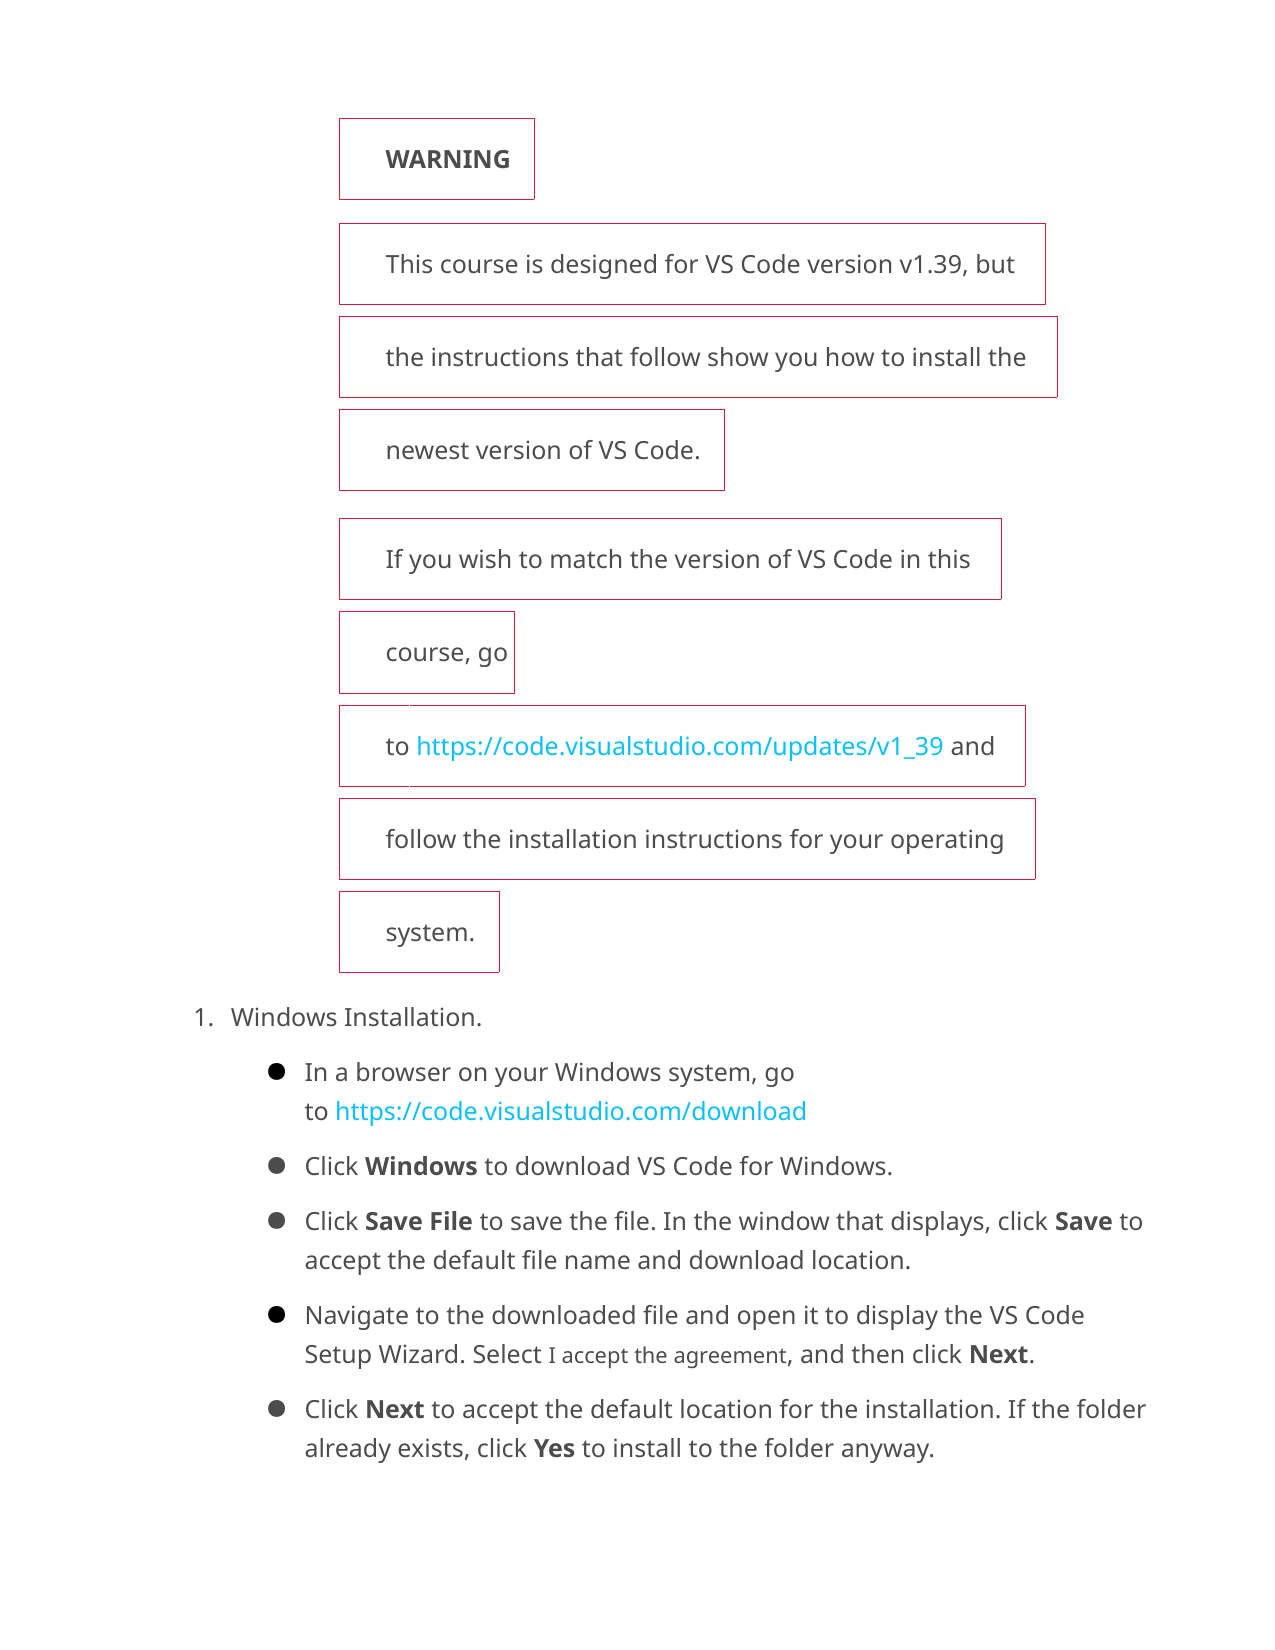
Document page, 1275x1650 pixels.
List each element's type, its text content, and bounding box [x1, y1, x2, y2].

list Navigate to the downloaded file and open it to display the VS Code Setup Wizard. Select I accept the agreement, and then click Next. [267, 1297, 1157, 1371]
list This course is designed for VS Code version v1.39, but the instructions that follow show you how to install the newest version of VS Code. [301, 223, 1082, 491]
list Click Windows to download VS Code for Windows. [267, 1149, 1157, 1183]
subtitle [301, 118, 339, 199]
subtitle [535, 118, 1082, 199]
list If you wish to match the version of VS Code in this course, go to https://code.visualstudio.com/updates/v1_39 and follow the installation instructions for your operating system. [301, 518, 1082, 972]
list In a browser on your Windows system, go to https://code.visualstudio.com/download [267, 1055, 1157, 1128]
list Click Save File to save the file. In the window that displays, click Save to accept the default file name and download location. [267, 1203, 1157, 1277]
subtitle WARNING [340, 119, 534, 199]
list Click Next to accept the default location for the installation. If the folder already exists, click Yes to install to the folder anyway. [267, 1391, 1157, 1465]
list Windows Installation. [193, 1000, 1157, 1034]
